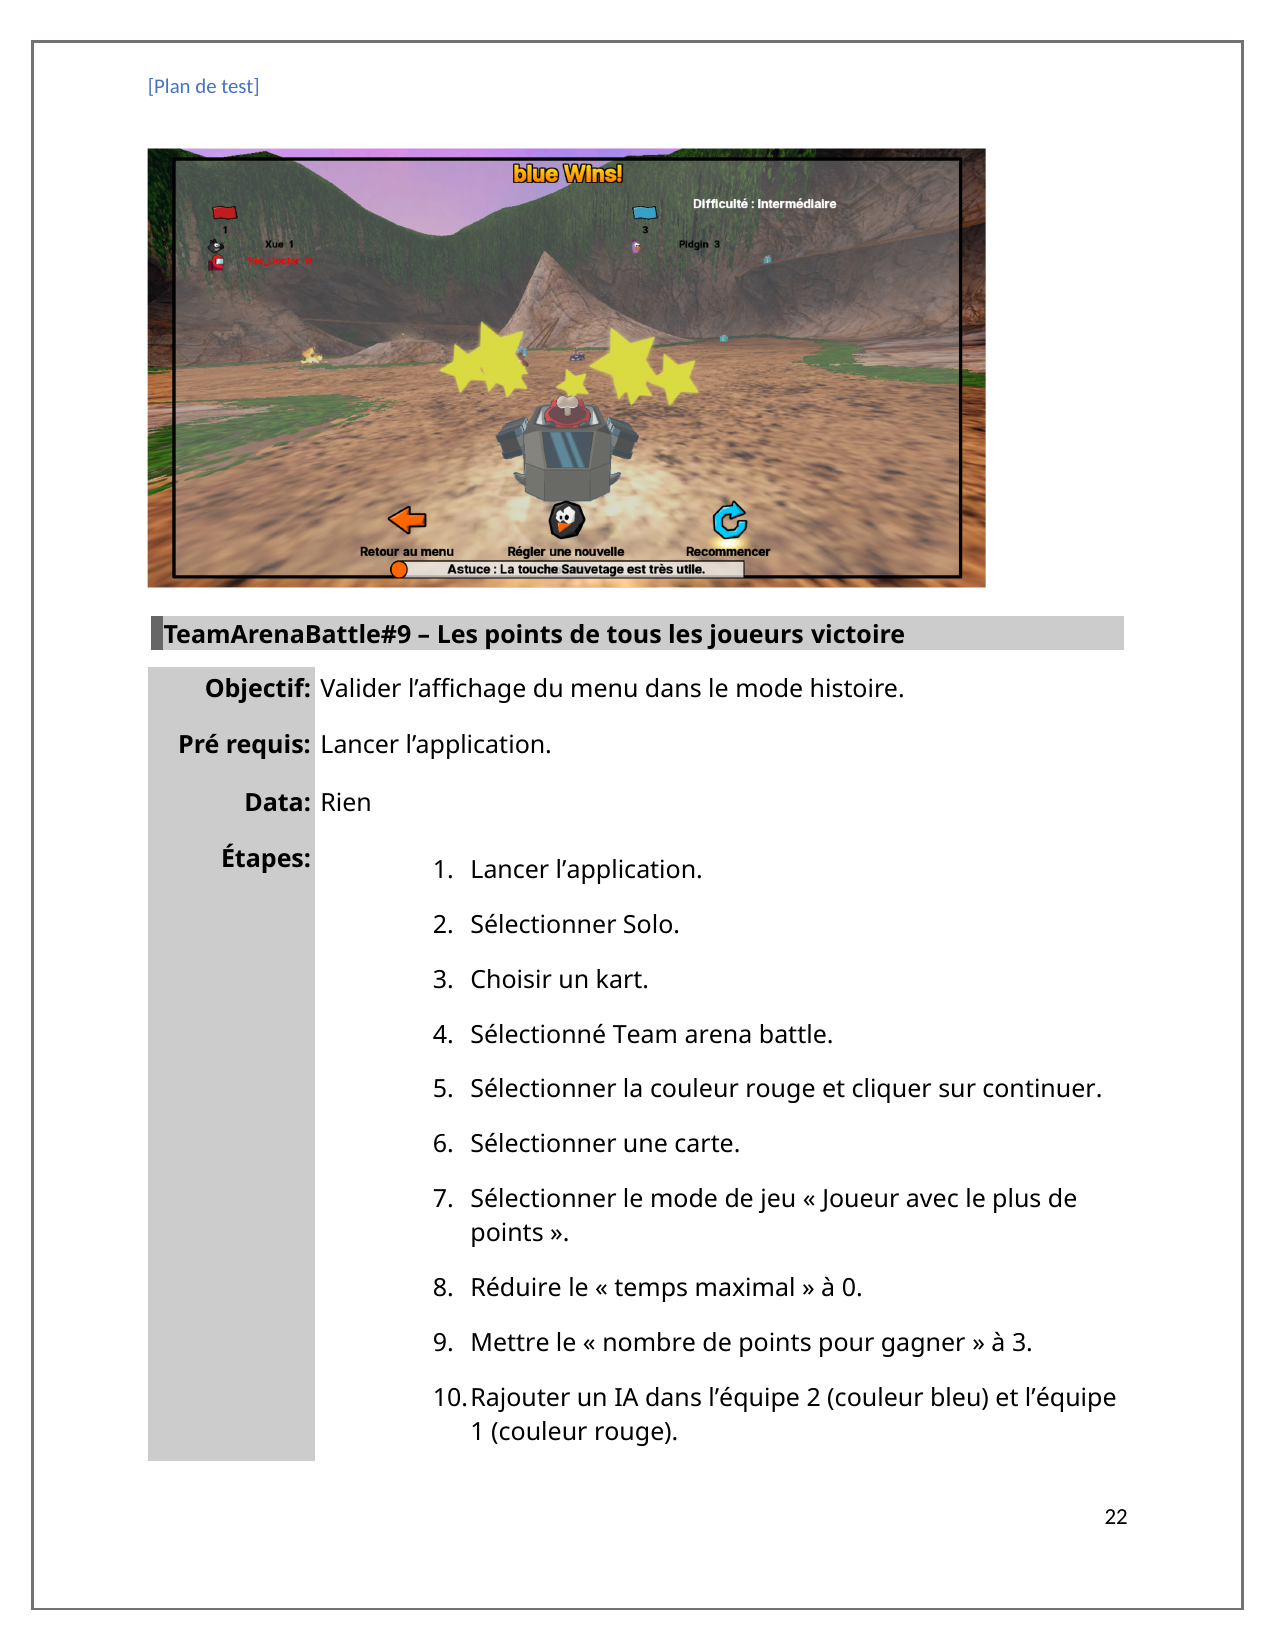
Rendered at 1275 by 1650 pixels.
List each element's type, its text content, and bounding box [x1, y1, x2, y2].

table_cell Lancer l’application. [315, 724, 1127, 781]
table_header Valider l’affichage du menu dans le mode histoire. [315, 667, 1127, 724]
table_cell Data: [148, 781, 315, 838]
table_cell Pré requis: [148, 724, 315, 781]
subtitle TeamArenaBattle#9 – Les points de tous les joueurs victoire [163, 616, 1124, 650]
table_cell Étapes: [148, 838, 315, 1461]
table_header Objectif: [148, 667, 315, 724]
table_cell Rien [315, 781, 1127, 838]
table_cell Lancer l’application. Sélectionner Solo. Choisir un kart. Sélectionné Team arena battle. Sélectionner la couleur rouge et cliquer sur continuer. Sélectionner une carte. Sélectionner le mode de jeu « Joueur avec le plus de points ». Réduire le « temps maximal » à 0. Mettre le « nombre de points pour gagner » à 3. Rajouter un IA dans l’équipe 2 (couleur bleu) et l’équipe 1 (couleur rouge). Lancer la partie. Gagner le mode de jeu (pour plus d’information, regarder annexe 2). Valider le résultat. [315, 838, 1127, 1461]
